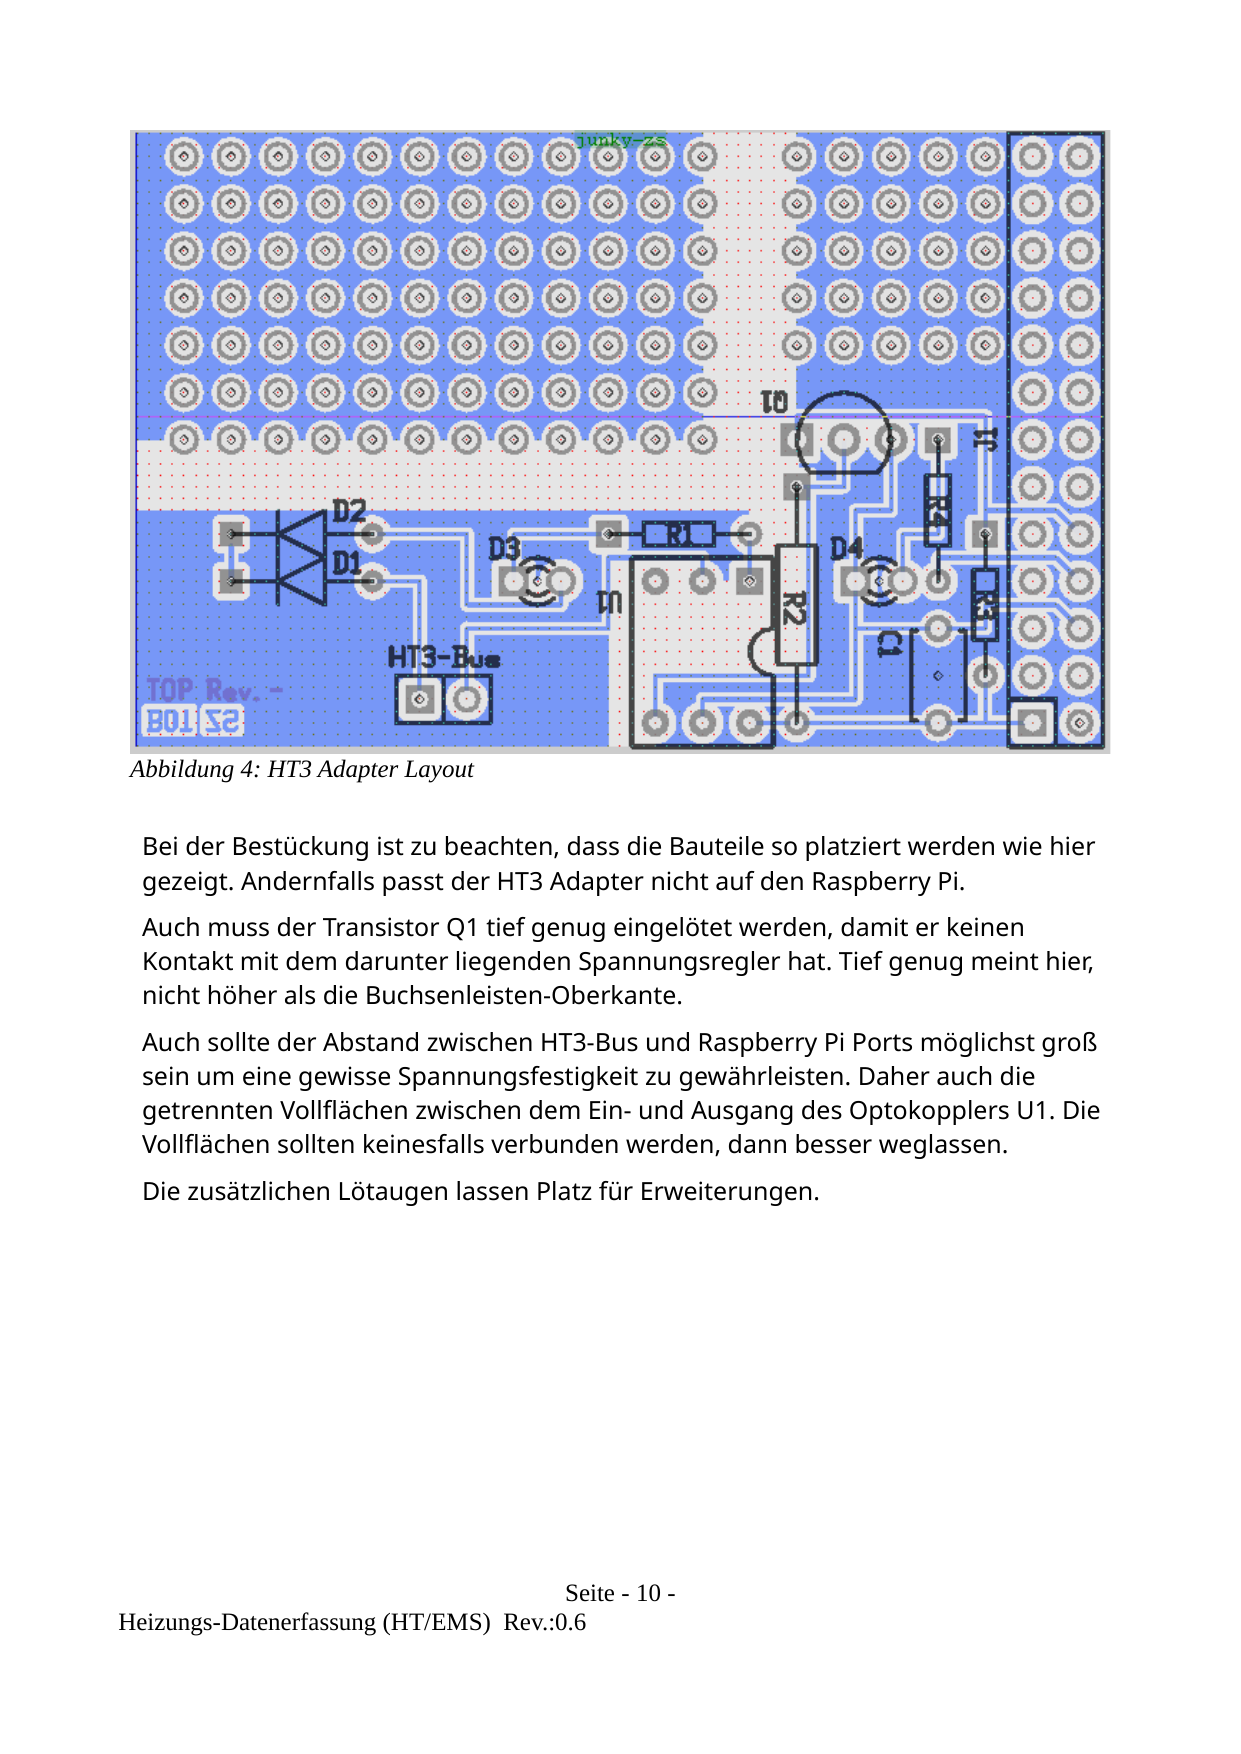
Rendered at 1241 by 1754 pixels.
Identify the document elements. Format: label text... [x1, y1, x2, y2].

text Bei der Bestückung ist zu beachten, dass die Bauteile so platziert werden wie hier gezeigt. Andernfalls passt der HT3 Adapter nicht auf den Raspberry Pi. [142, 829, 1122, 897]
text Abbildung 4: HT3 Adapter Layout [130, 754, 1110, 782]
picture [130, 130, 1111, 754]
text Die zusätzlichen Lötaugen lassen Platz für Erweiterungen. [142, 1173, 1122, 1241]
text Auch muss der Transistor Q1 tief genug eingelötet werden, damit er keinen Kontakt mit dem darunter liegenden Spannungsregler hat. Tief genug meint hier, nicht höher als die Buchsenleisten-Oberkante. [142, 910, 1122, 1012]
text Auch sollte der Abstand zwischen HT3-Bus und Raspberry Pi Ports möglichst groß sein um eine gewisse Spannungsfestigkeit zu gewährleisten. Daher auch die getrennten Vollflächen zwischen dem Ein- und Ausgang des Optokopplers U1. Die Vollflächen sollten keinesfalls verbunden werden, dann besser weglassen. [142, 1024, 1122, 1161]
